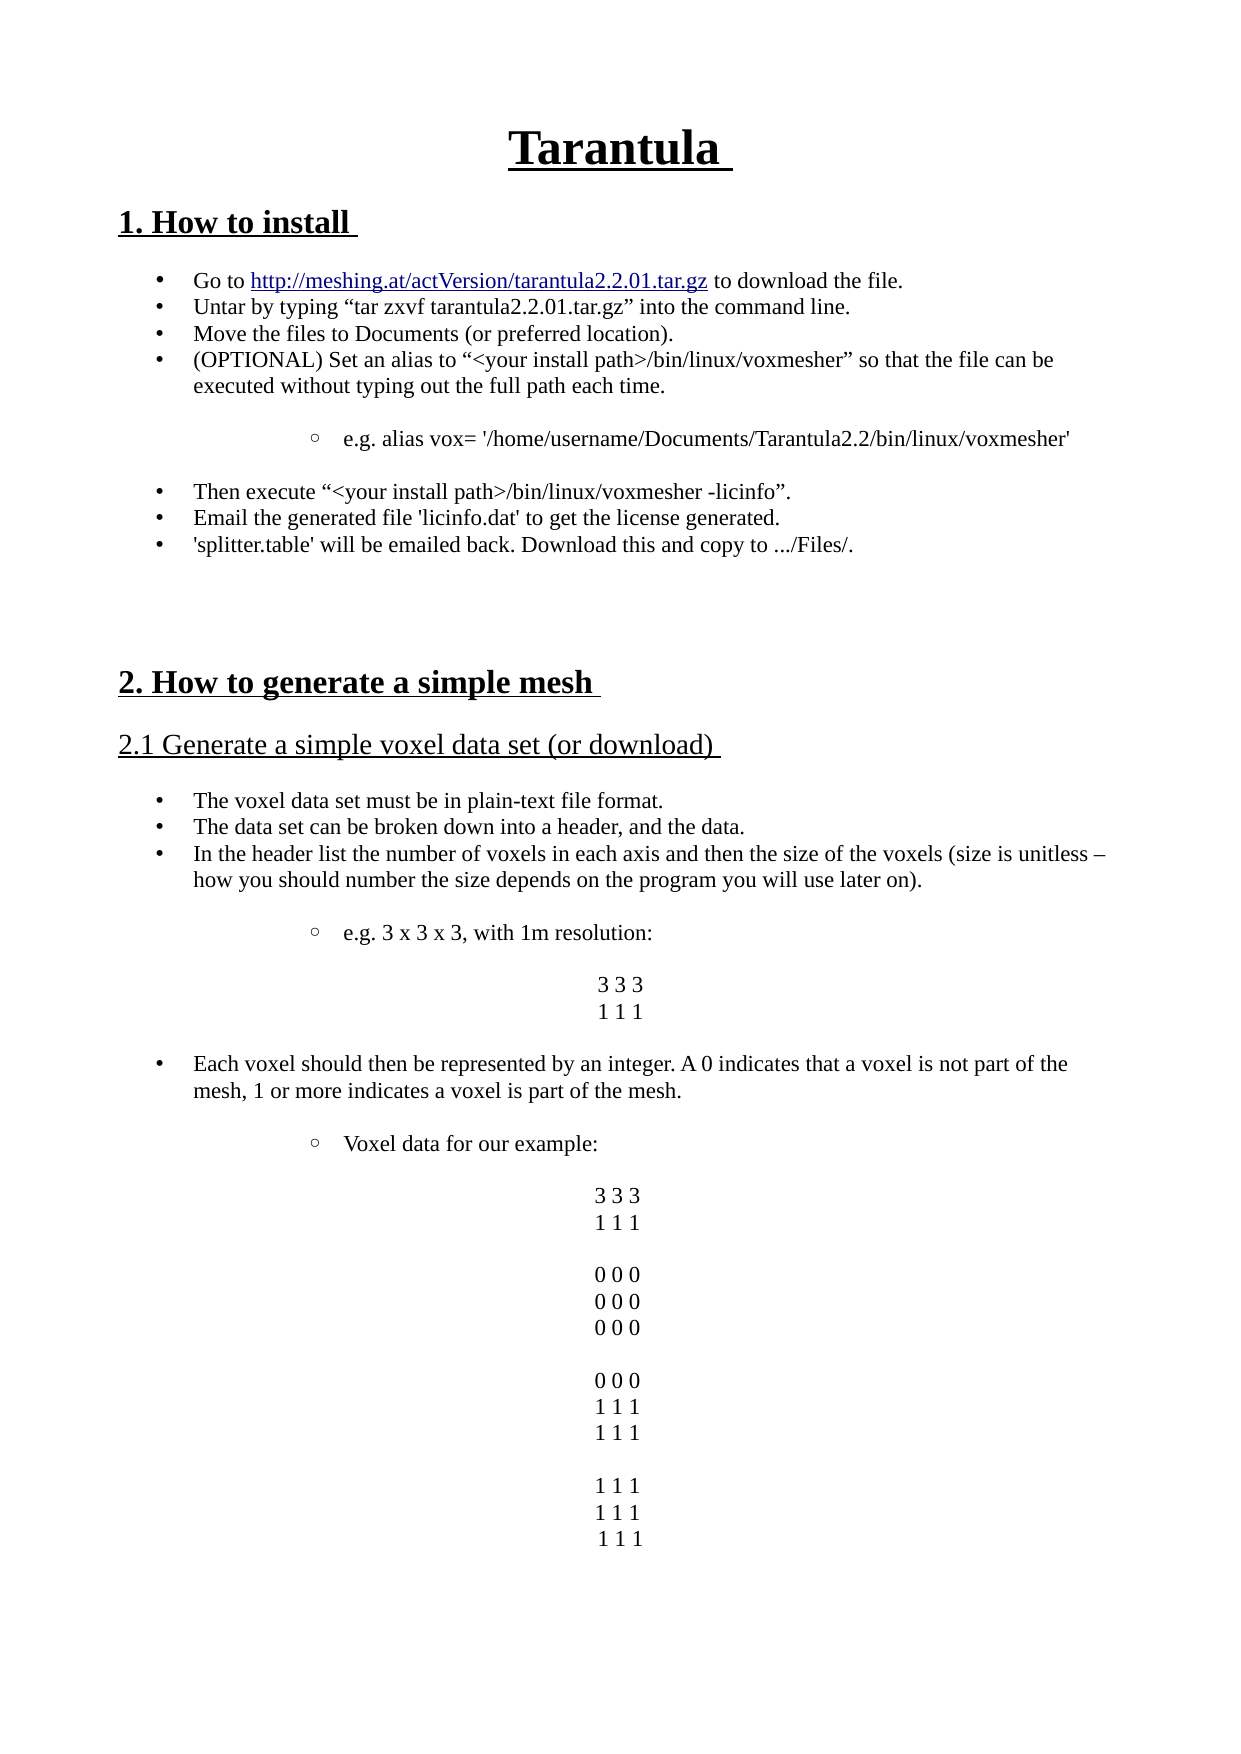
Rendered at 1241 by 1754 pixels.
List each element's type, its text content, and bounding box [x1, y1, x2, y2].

list Untar by typing “tar zxvf tarantula2.2.01.tar.gz” into the command line. [156, 293, 1122, 320]
list 'splitter.table' will be emailed back. Download this and copy to .../Files/. [156, 531, 1122, 557]
text 1 1 1 [118, 1498, 1122, 1525]
text 1 1 1 [118, 1472, 1122, 1498]
list Then execute “<your install path>/bin/linux/voxmesher -licinfo”. [156, 478, 1122, 504]
text 0 0 0 [118, 1288, 1122, 1314]
text 0 0 0 [118, 1261, 1122, 1288]
list Each voxel should then be represented by an integer. A 0 indicates that a voxel is not part of the mesh, 1 or more indicates a voxel is part of the mesh. [156, 1051, 1122, 1103]
text 2. How to generate a simple mesh [118, 662, 1122, 701]
text 1 1 1 [118, 1393, 1122, 1419]
list In the header list the number of voxels in each axis and then the size of the voxels (size is unitless – how you should number the size depends on the program you will use later on). [156, 840, 1122, 892]
list (OPTIONAL) Set an alias to “<your install path>/bin/linux/voxmesher” so that the file can be executed without typing out the full path each time. [156, 346, 1122, 399]
list Move the files to Documents (or preferred location). [156, 320, 1122, 346]
text 1 1 1 [118, 998, 1122, 1024]
list The voxel data set must be in plain-text file format. [156, 787, 1122, 813]
list 2.1 Generate a simple voxel data set (or download) [81, 727, 1122, 761]
text 3 3 3 [118, 1182, 1122, 1209]
text 1 1 1 [118, 1419, 1122, 1446]
text 3 3 3 [118, 971, 1122, 998]
list e.g. 3 x 3 x 3, with 1m resolution: [306, 919, 1122, 945]
text Tarantula [118, 118, 1122, 176]
text 0 0 0 [118, 1367, 1122, 1393]
text 1 1 1 [118, 1525, 1122, 1551]
text 1. How to install [118, 202, 1122, 240]
list Voxel data for our example: [306, 1129, 1122, 1156]
text 0 0 0 [118, 1314, 1122, 1340]
list Go to http://meshing.at/actVersion/tarantula2.2.01.tar.gz to download the file. [156, 267, 1122, 293]
list The data set can be broken down into a header, and the data. [156, 813, 1122, 840]
text 1 1 1 [118, 1209, 1122, 1235]
list Email the generated file 'licinfo.dat' to get the license generated. [156, 504, 1122, 531]
list e.g. alias vox= '/home/username/Documents/Tarantula2.2/bin/linux/voxmesher' [306, 425, 1122, 452]
